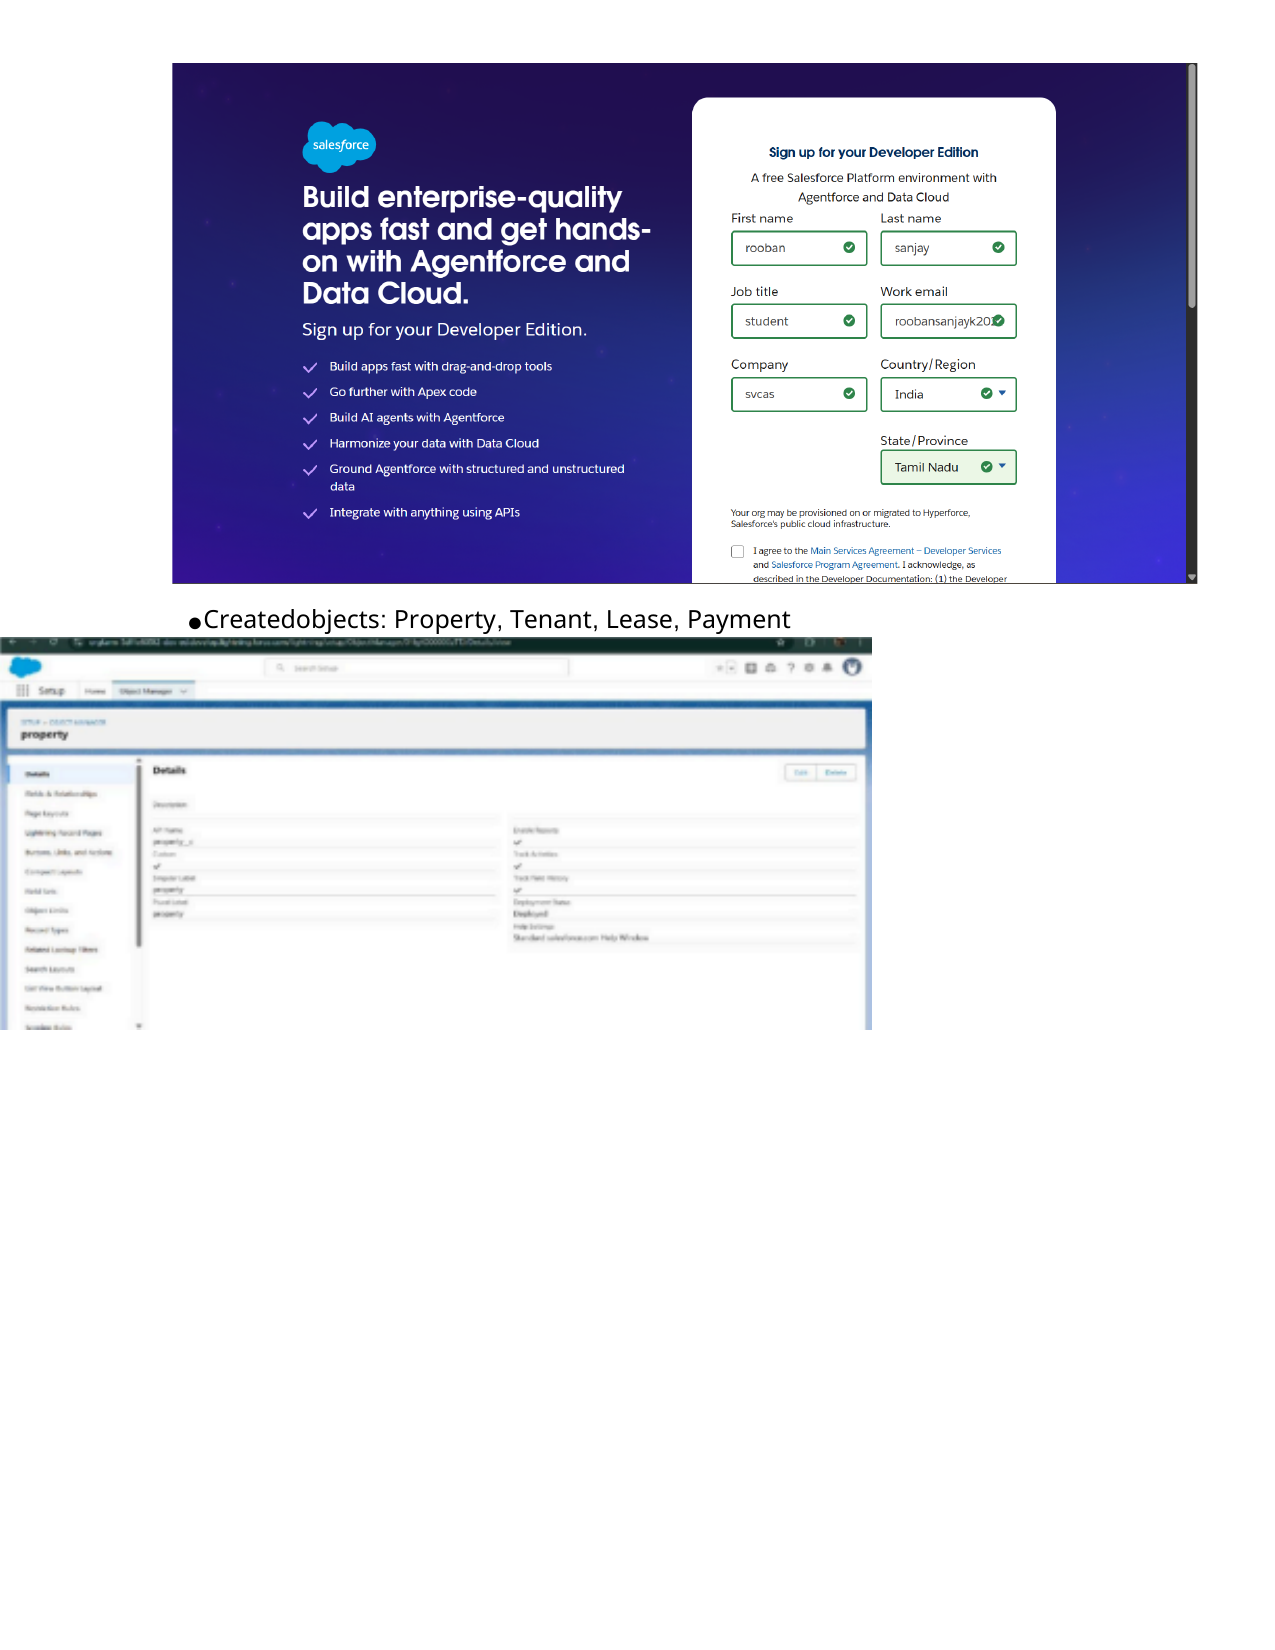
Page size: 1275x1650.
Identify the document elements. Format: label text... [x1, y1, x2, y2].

text ●Createdobjects: Property, Tenant, Lease, Payment [187, 589, 1266, 637]
